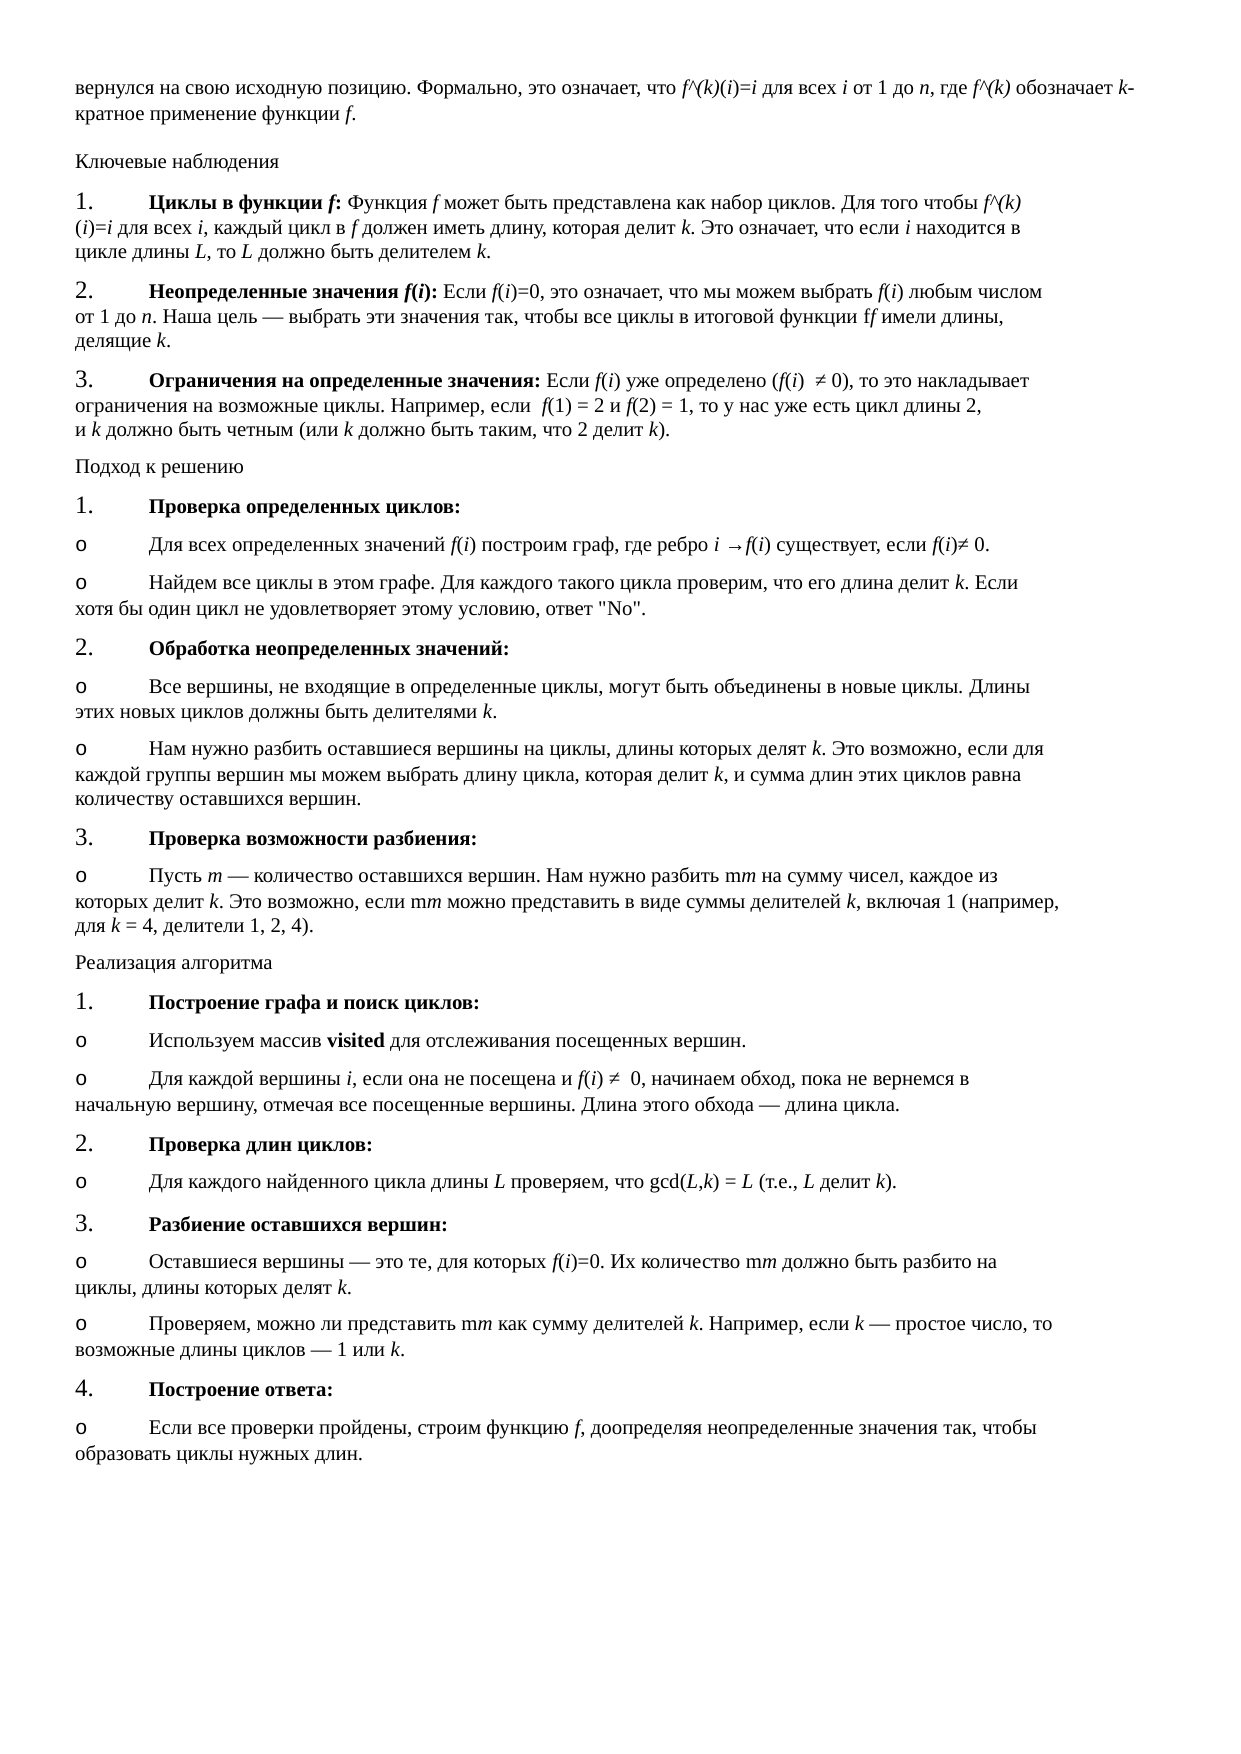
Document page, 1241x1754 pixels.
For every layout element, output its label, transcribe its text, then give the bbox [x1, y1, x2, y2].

list Для всех определенных значений f(i) построим граф, где ребро i →f(i) существует, если f(i)≠ 0. [75, 532, 1060, 557]
list Нам нужно разбить оставшиеся вершины на циклы, длины которых делят k. Это возможно, если для каждой группы вершин мы можем выбрать длину цикла, которая делит k, и сумма длин этих циклов равна количеству оставшихся вершин. [75, 736, 1060, 810]
list Для каждого найденного цикла длины L проверяем, что gcd(L,k) = L (т.е., L делит k). [75, 1169, 1060, 1195]
text вернулся на свою исходную позицию. Формально, это означает, что f^(k)(i)=i для всех i от 1 до n, где f^(k) обозначает k-кратное применение функции f. [75, 75, 1172, 124]
list Все вершины, не входящие в определенные циклы, могут быть объединены в новые циклы. Длины этих новых циклов должны быть делителями k. [75, 673, 1060, 723]
list Ограничения на определенные значения: Если f(i) уже определено (f(i) ≠ 0), то это накладывает ограничения на возможные циклы. Например, если f(1) = 2 и f(2) = 1, то у нас уже есть цикл длины 2, и k должно быть четным (или k должно быть таким, что 2 делит k). [75, 364, 1060, 441]
list Построение ответа: [75, 1373, 1060, 1402]
list Неопределенные значения f(i): Если f(i)=0, это означает, что мы можем выбрать f(i) любым числом от 1 до n. Наша цель — выбрать эти значения так, чтобы все циклы в итоговой функции ff имели длины, делящие k. [75, 275, 1060, 352]
list Построение графа и поиск циклов: [75, 986, 1060, 1015]
list Обработка неопределенных значений: [75, 632, 1060, 661]
text Ключевые наблюдения [75, 149, 1060, 173]
list Оставшиеся вершины — это те, для которых f(i)=0. Их количество mm должно быть разбито на циклы, длины которых делят k. [75, 1249, 1060, 1299]
list Пусть m — количество оставшихся вершин. Нам нужно разбить mm на сумму чисел, каждое из которых делит k. Это возможно, если mm можно представить в виде суммы делителей k, включая 1 (например, для k = 4, делители 1, 2, 4). [75, 863, 1060, 937]
text Подход к решению [75, 454, 1060, 478]
list Проверка возможности разбиения: [75, 822, 1060, 851]
list Разбиение оставшихся вершин: [75, 1208, 1060, 1236]
list Используем массив visited для отслеживания посещенных вершин. [75, 1028, 1060, 1053]
text Реализация алгоритма [75, 950, 1060, 974]
list Проверяем, можно ли представить mm как сумму делителей k. Например, если k — простое число, то возможные длины циклов — 1 или k. [75, 1311, 1060, 1361]
list Если все проверки пройдены, строим функцию f, доопределяя неопределенные значения так, чтобы образовать циклы нужных длин. [75, 1415, 1060, 1464]
list Проверка определенных циклов: [75, 491, 1060, 519]
list Для каждой вершины i, если она не посещена и f(i) ≠ 0, начинаем обход, пока не вернемся в начальную вершину, отмечая все посещенные вершины. Длина этого обхода — длина цикла. [75, 1066, 1060, 1116]
list Проверка длин циклов: [75, 1128, 1060, 1157]
list Циклы в функции f: Функция f может быть представлена как набор циклов. Для того чтобы f^(k)(i)=i для всех i, каждый цикл в f должен иметь длину, которая делит k. Это означает, что если i находится в цикле длины L, то L должно быть делителем k. [75, 186, 1060, 263]
list Найдем все циклы в этом графе. Для каждого такого цикла проверим, что его длина делит k. Если хотя бы один цикл не удовлетворяет этому условию, ответ "No". [75, 570, 1060, 620]
